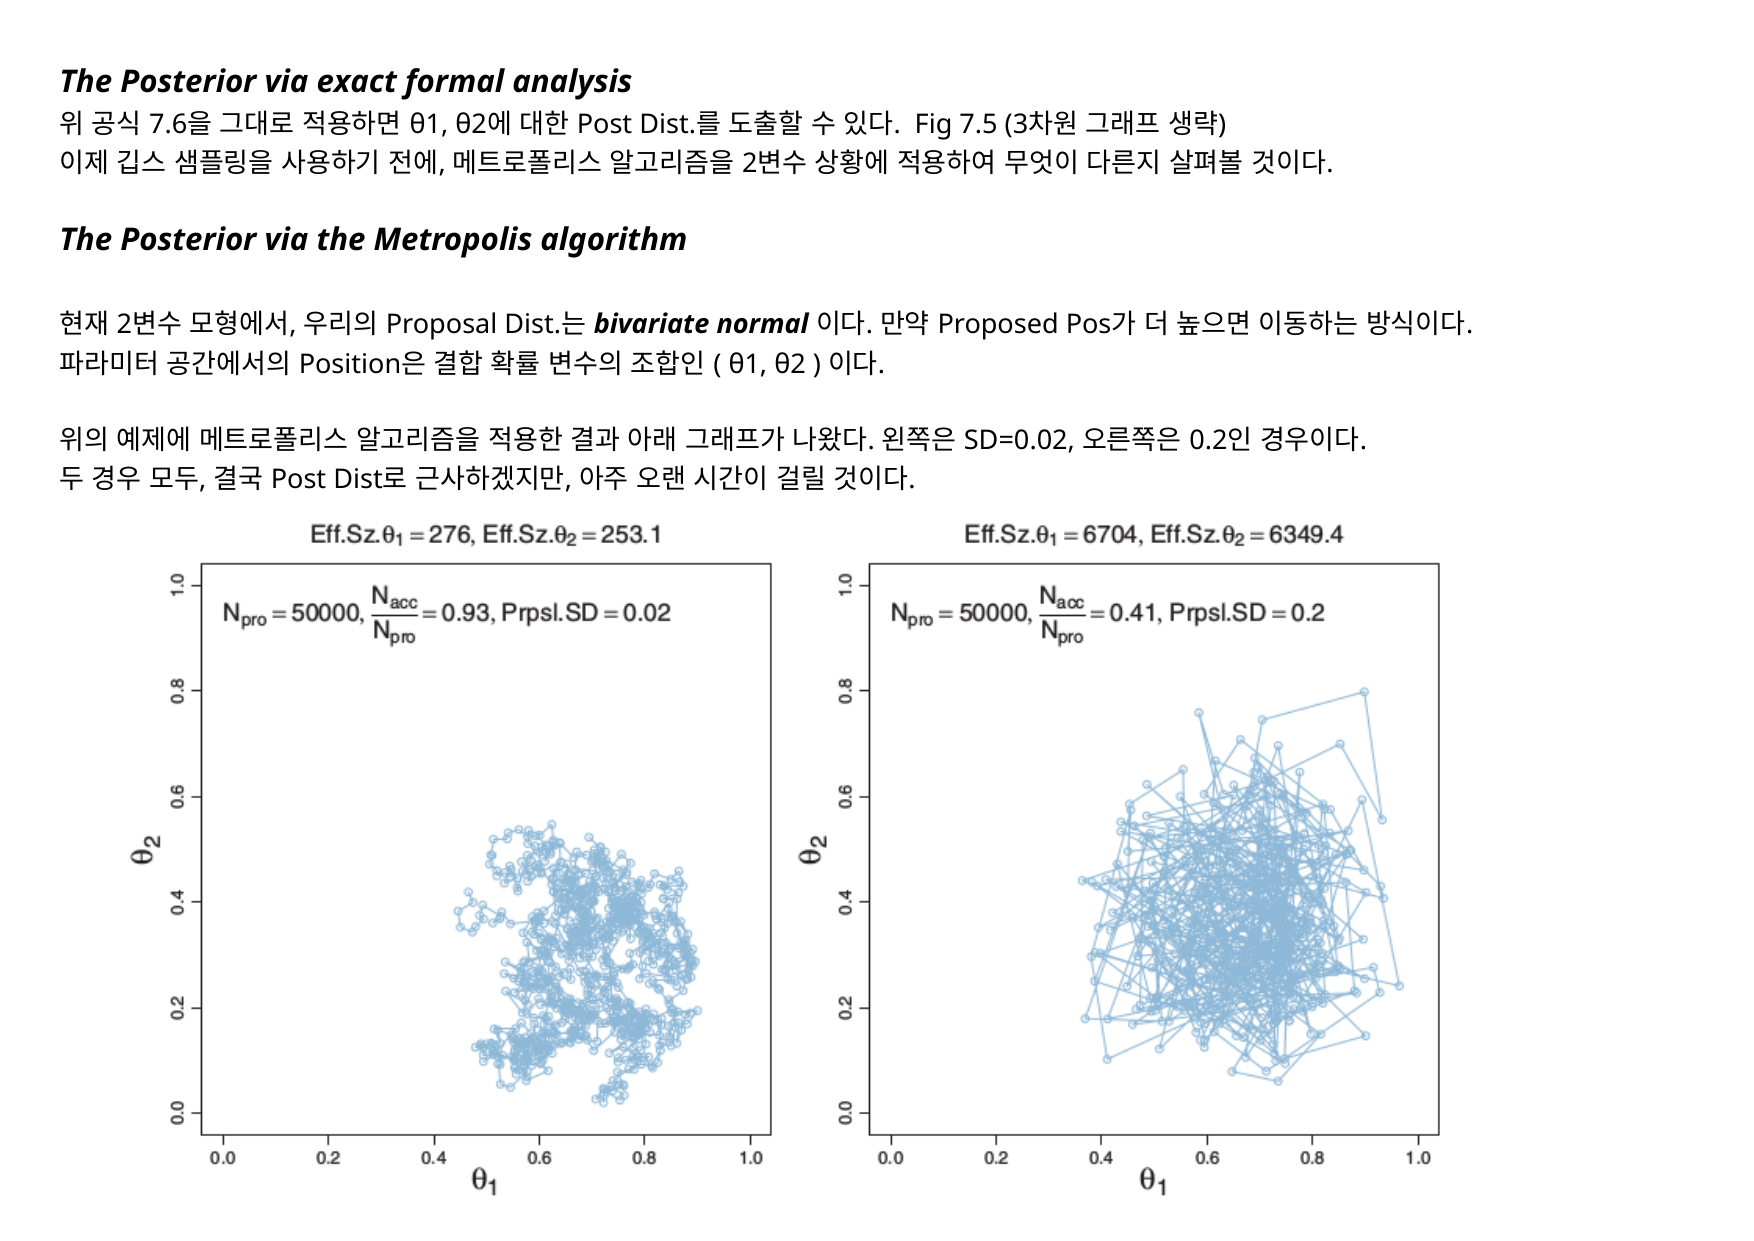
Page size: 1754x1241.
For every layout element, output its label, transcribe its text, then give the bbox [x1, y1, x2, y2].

text 두 경우 모두, 결국 Post Dist로 근사하겠지만, 아주 오랜 시간이 걸릴 것이다. [59, 457, 1695, 497]
text 현재 2변수 모형에서, 우리의 Proposal Dist.는 bivariate normal 이다. 만약 Proposed Pos가 더 높으면 이동하는 방식이다. [59, 302, 1695, 342]
text 파라미터 공간에서의 Position은 결합 확률 변수의 조합인 ( θ1, θ2 ) 이다. [59, 342, 1695, 381]
text The Posterior via exact formal analysis [59, 59, 1695, 102]
text 이제 깁스 샘플링을 사용하기 전에, 메트로폴리스 알고리즘을 2변수 상황에 적용하여 무엇이 다른지 살펴볼 것이다. [59, 141, 1695, 180]
text The Posterior via the Metropolis algorithm [59, 217, 1695, 260]
text 위의 예제에 메트로폴리스 알고리즘을 적용한 결과 아래 그래프가 나왔다. 왼쪽은 SD=0.02, 오른쪽은 0.2인 경우이다. [59, 418, 1695, 457]
picture [129, 507, 1464, 1208]
text 위 공식 7.6을 그대로 적용하면 θ1, θ2에 대한 Post Dist.를 도출할 수 있다. Fig 7.5 (3차원 그래프 생략) [59, 102, 1695, 141]
